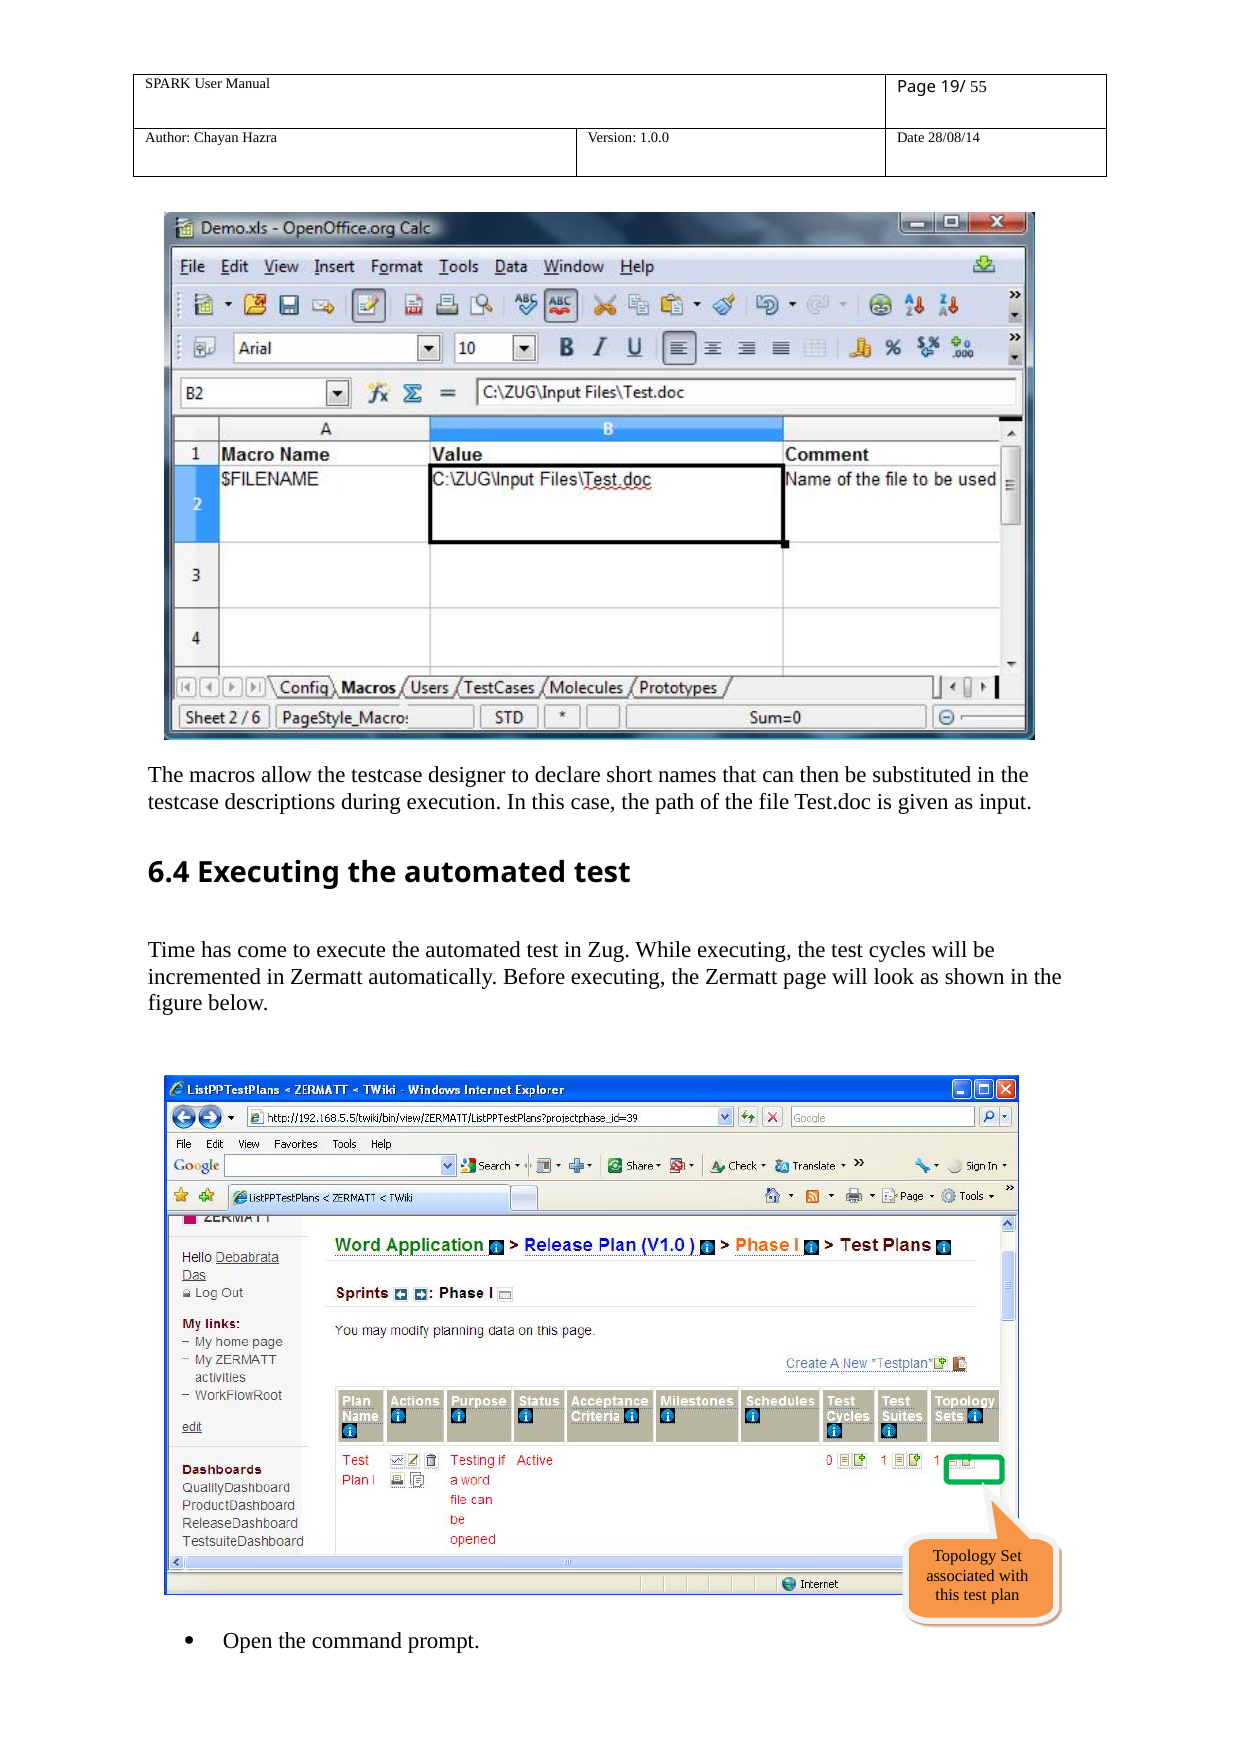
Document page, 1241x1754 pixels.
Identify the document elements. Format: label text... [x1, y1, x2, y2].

text Time has come to execute the automated test in Zug. While executing, the test cycles will be incremented in Zermatt automatically. Before executing, the Zermatt page will look as shown in the figure below. [148, 936, 1092, 1015]
subtitle 6.4 Executing the automated test [148, 852, 1092, 891]
text The macros allow the testcase designer to declare short names that can then be substituted in the testcase descriptions during execution. In this case, the path of the file Test.doc is given as input. [148, 761, 1092, 814]
list Open the command prompt. [185, 1627, 1092, 1653]
picture [164, 1075, 1019, 1595]
picture [164, 212, 1035, 740]
